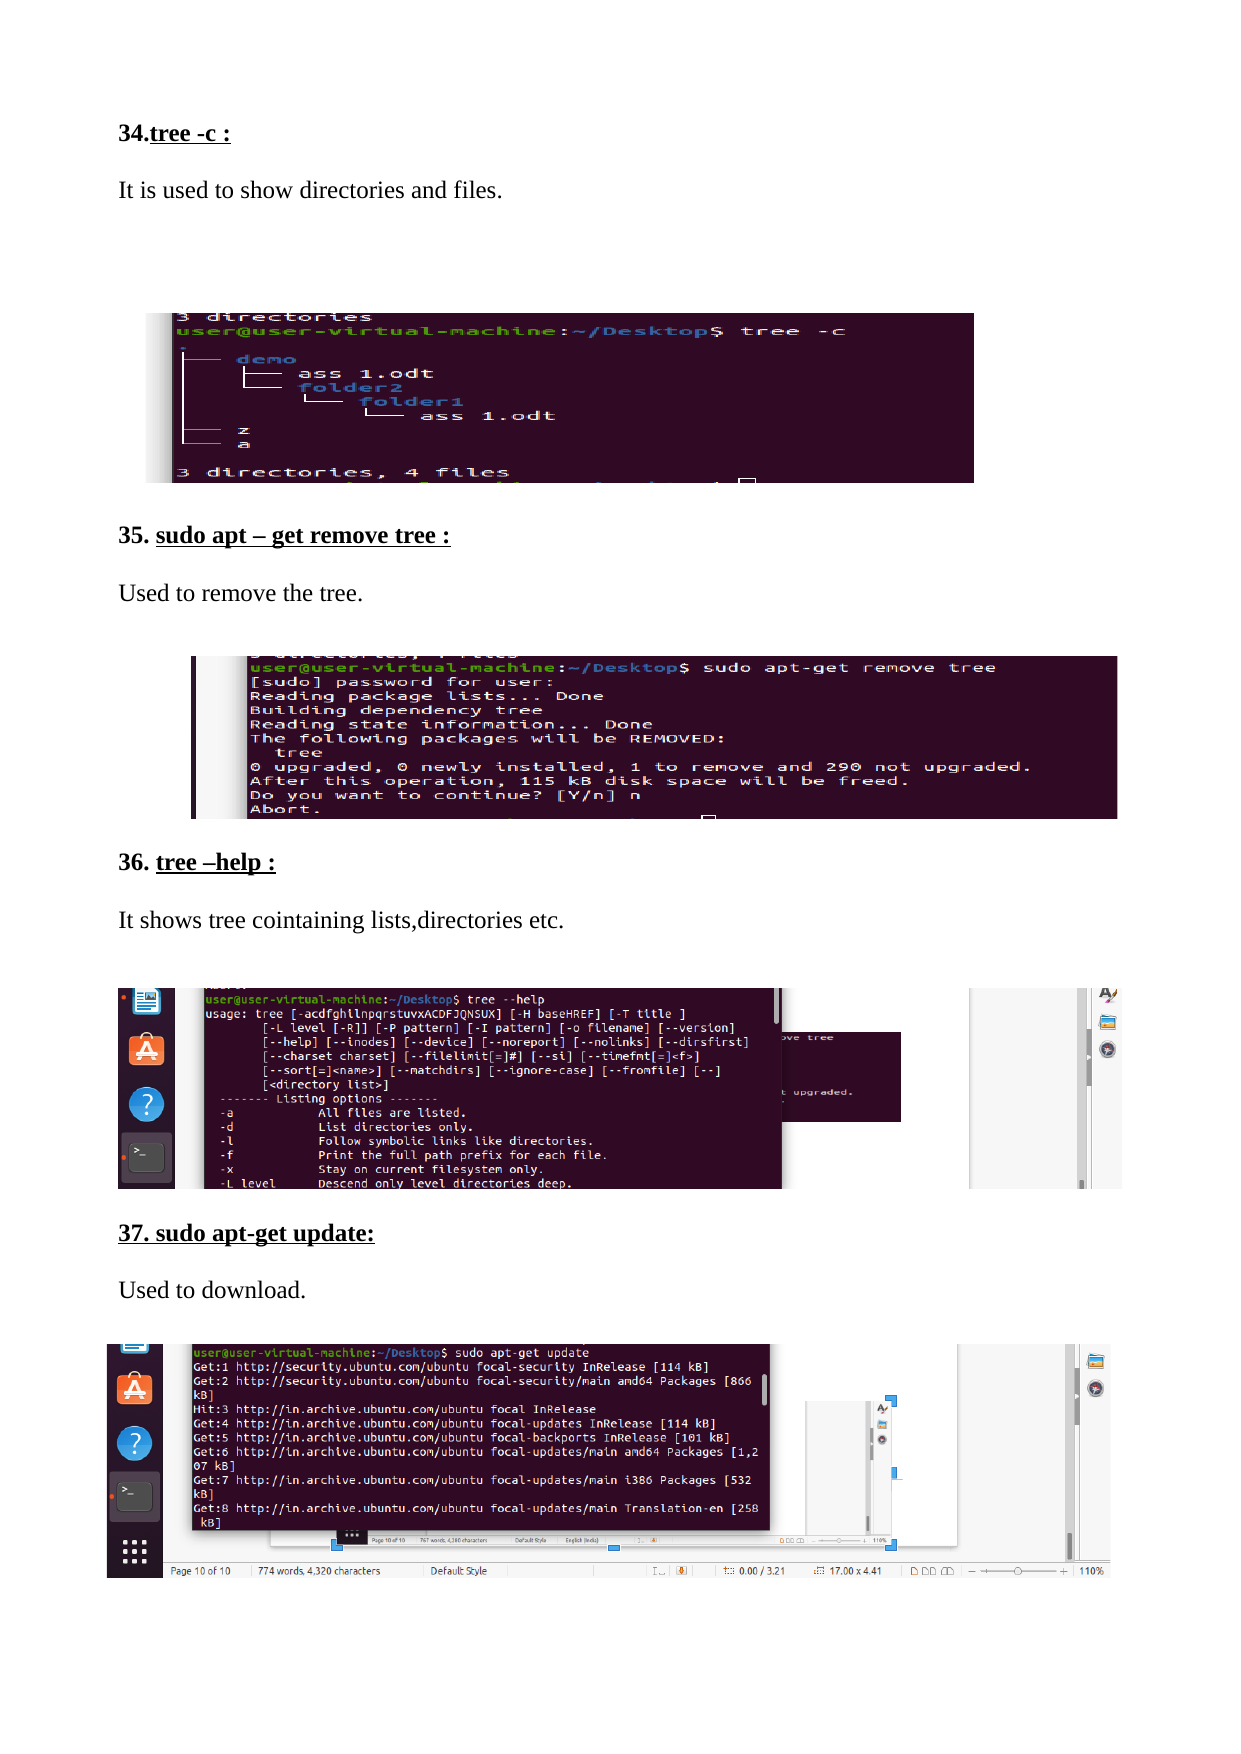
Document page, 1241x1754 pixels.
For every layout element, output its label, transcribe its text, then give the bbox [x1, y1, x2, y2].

picture [191, 656, 911, 819]
text It is used to show directories and files. [118, 176, 1122, 204]
picture [145, 313, 422, 483]
text It shows tree cointaining lists,directories etc. [118, 905, 1122, 933]
text 34.tree -c : [118, 118, 1122, 147]
text 36. tree –help : [118, 847, 1122, 876]
text Used to remove the tree. [118, 578, 1122, 607]
picture [106, 1344, 1111, 1578]
text Used to download. [118, 1275, 1122, 1304]
picture [118, 988, 1123, 1189]
text 37. sudo apt-get update: [118, 1218, 1122, 1247]
text 35. sudo apt – get remove tree : [118, 521, 1122, 549]
